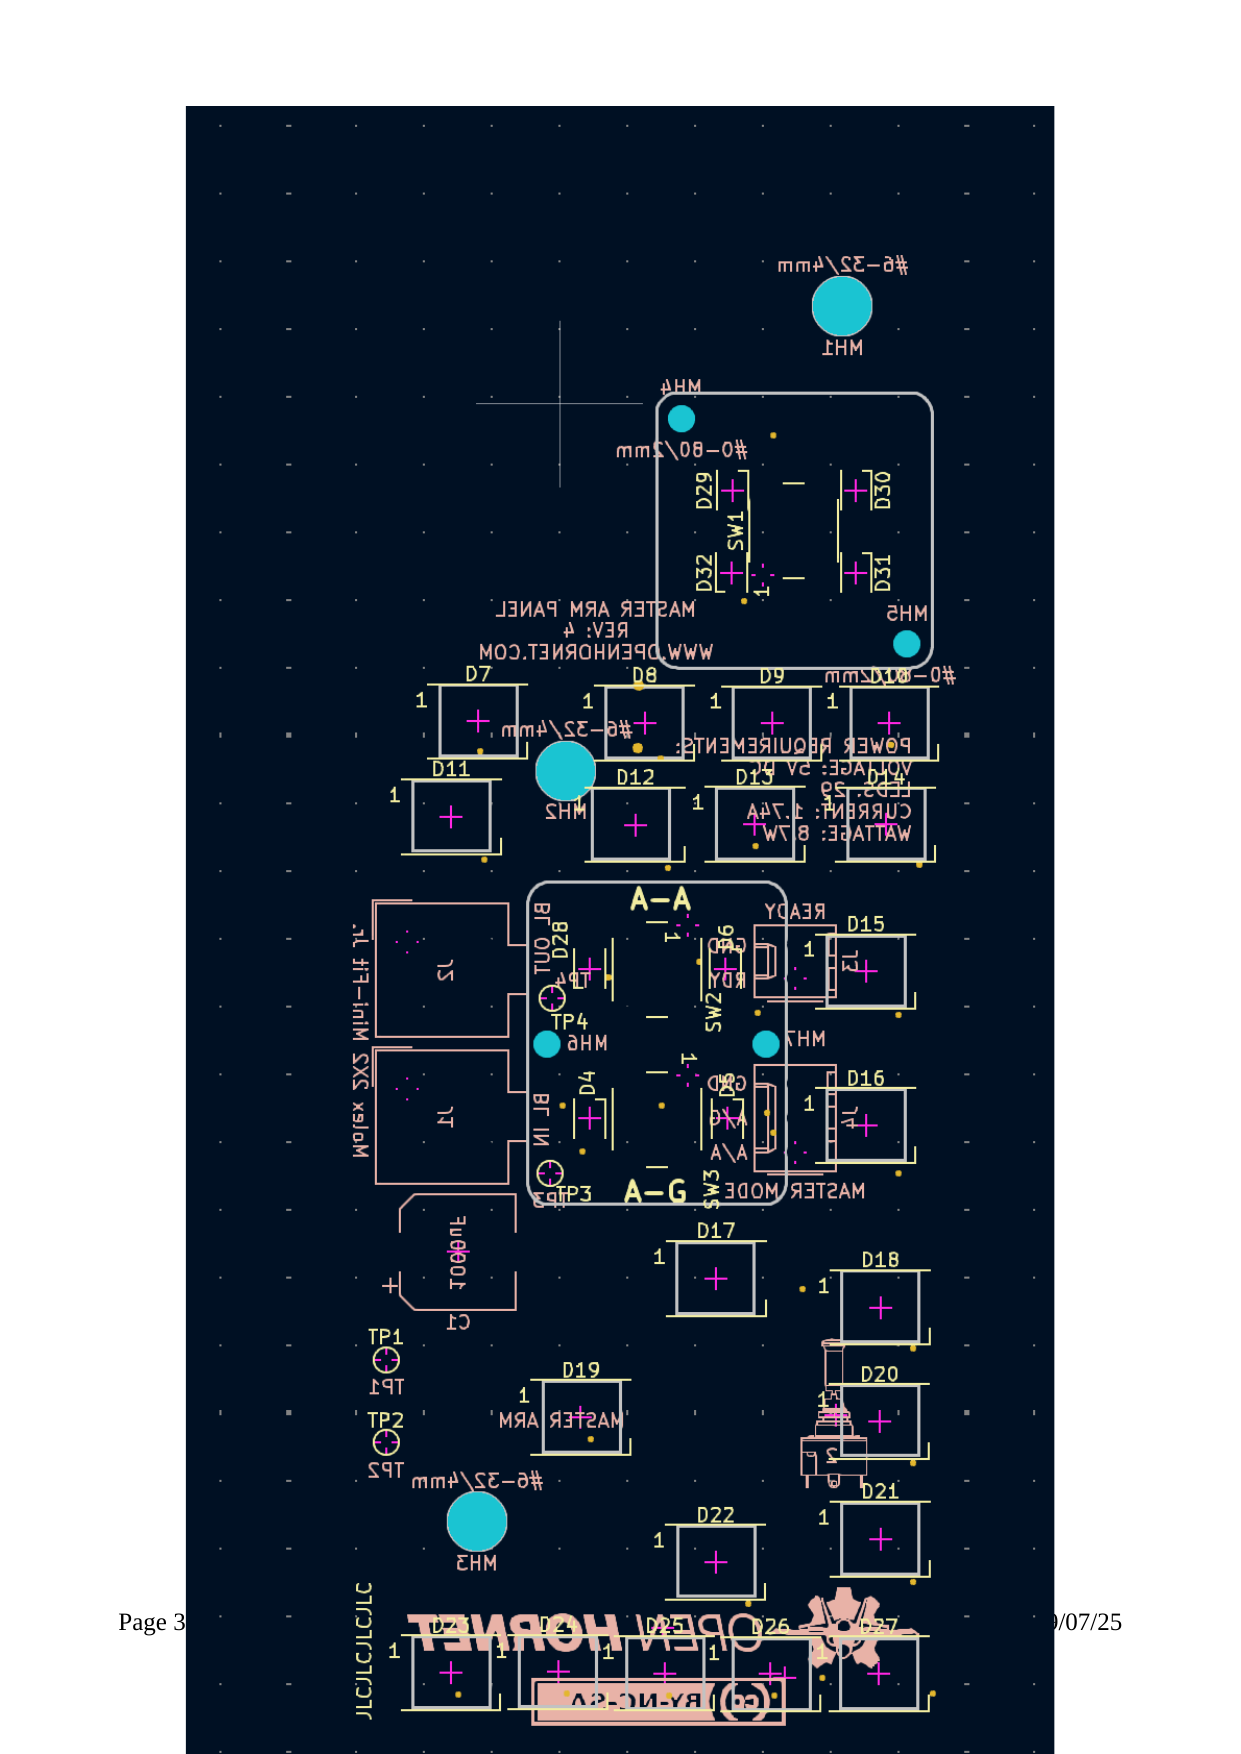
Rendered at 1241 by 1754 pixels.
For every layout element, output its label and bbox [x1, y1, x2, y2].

picture [185, 106, 1055, 1754]
